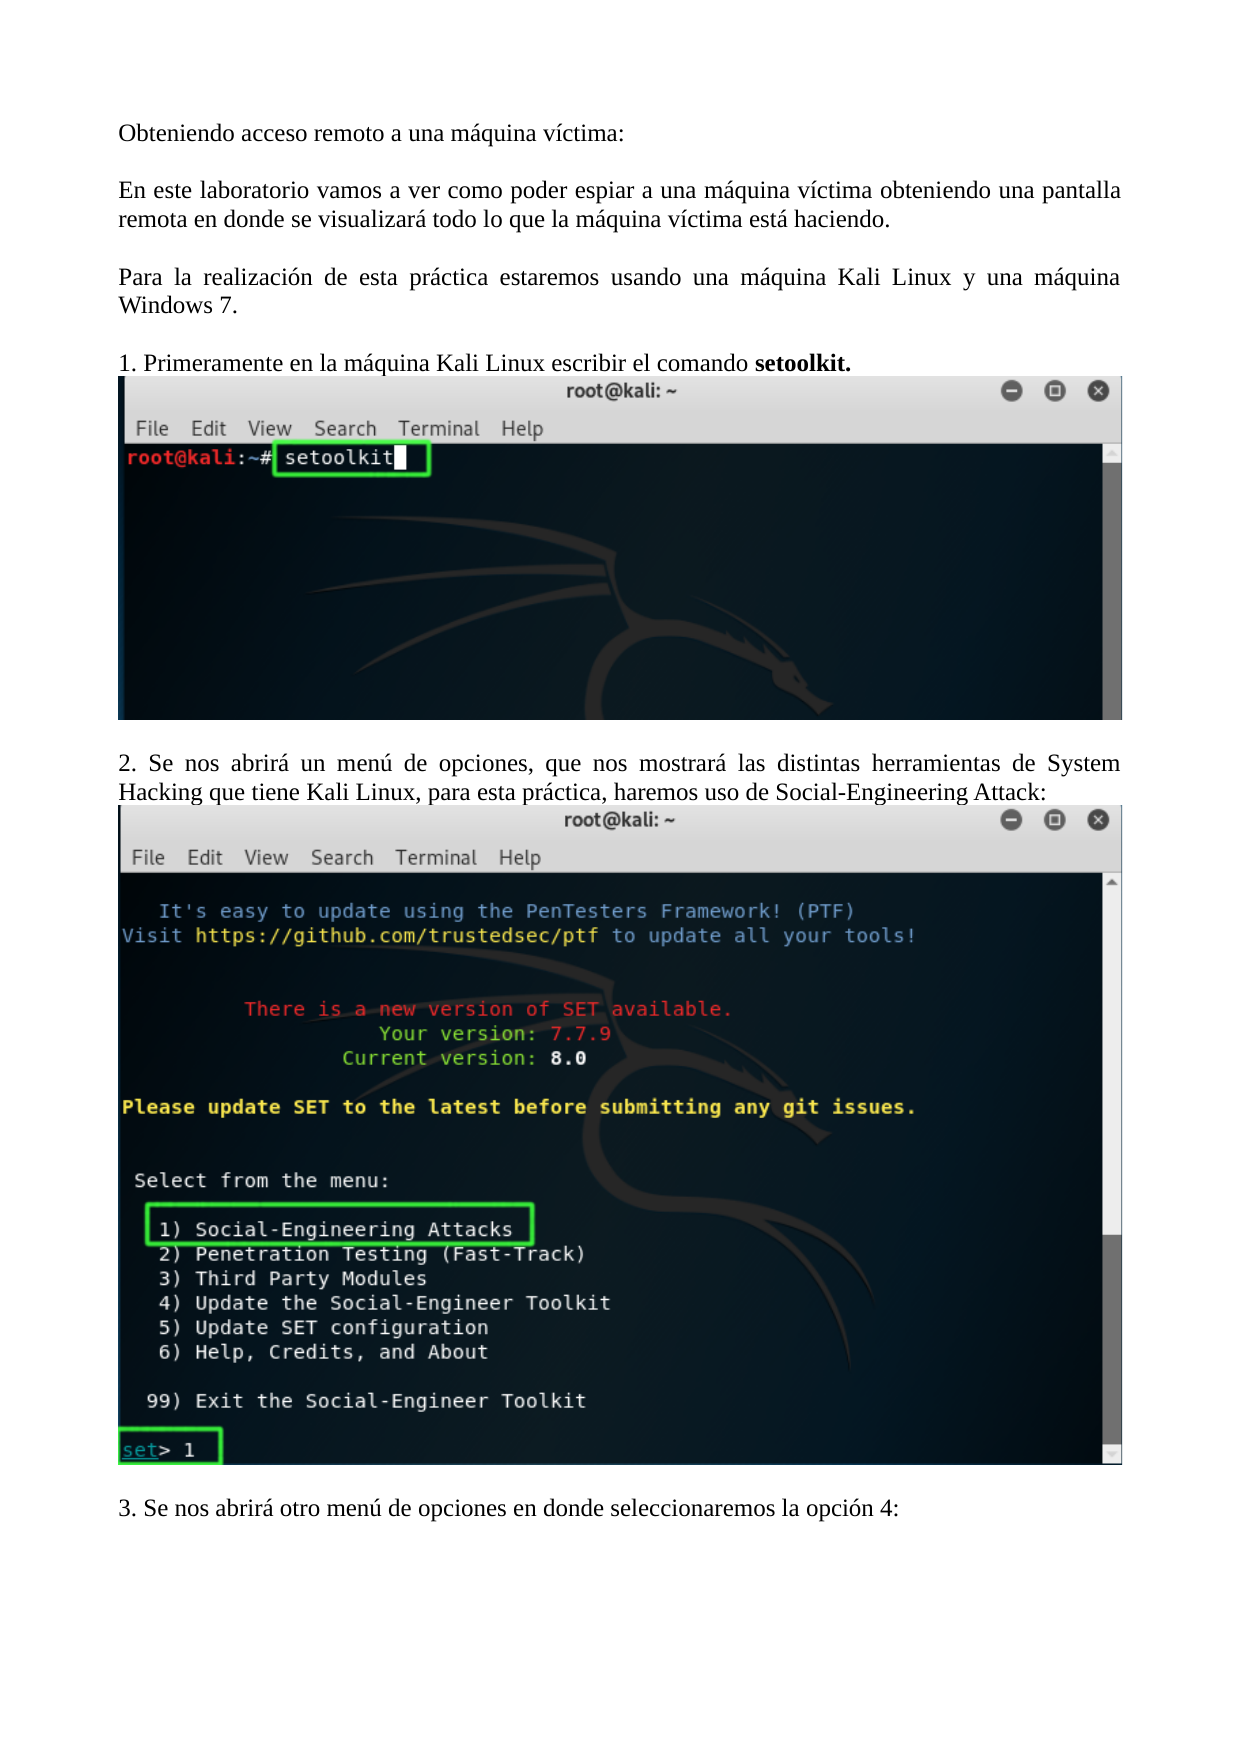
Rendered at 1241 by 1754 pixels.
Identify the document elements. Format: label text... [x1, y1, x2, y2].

text 1. Primeramente en la máquina Kali Linux escribir el comando setoolkit. [118, 348, 1122, 376]
text Para la realización de esta práctica estaremos usando una máquina Kali Linux y una máquina Windows 7. [118, 262, 1122, 319]
text Obteniendo acceso remoto a una máquina víctima: [118, 118, 1122, 147]
text 3. Se nos abrirá otro menú de opciones en donde seleccionaremos la opción 4: [118, 1493, 1122, 1522]
picture [118, 376, 1123, 720]
picture [118, 805, 1123, 1465]
text 2. Se nos abrirá un menú de opciones, que nos mostrará las distintas herramientas de System Hacking que tiene Kali Linux, para esta práctica, haremos uso de Social-Engineering Attack: [118, 748, 1122, 805]
text En este laboratorio vamos a ver como poder espiar a una máquina víctima obteniendo una pantalla remota en donde se visualizará todo lo que la máquina víctima está haciendo. [118, 176, 1122, 233]
